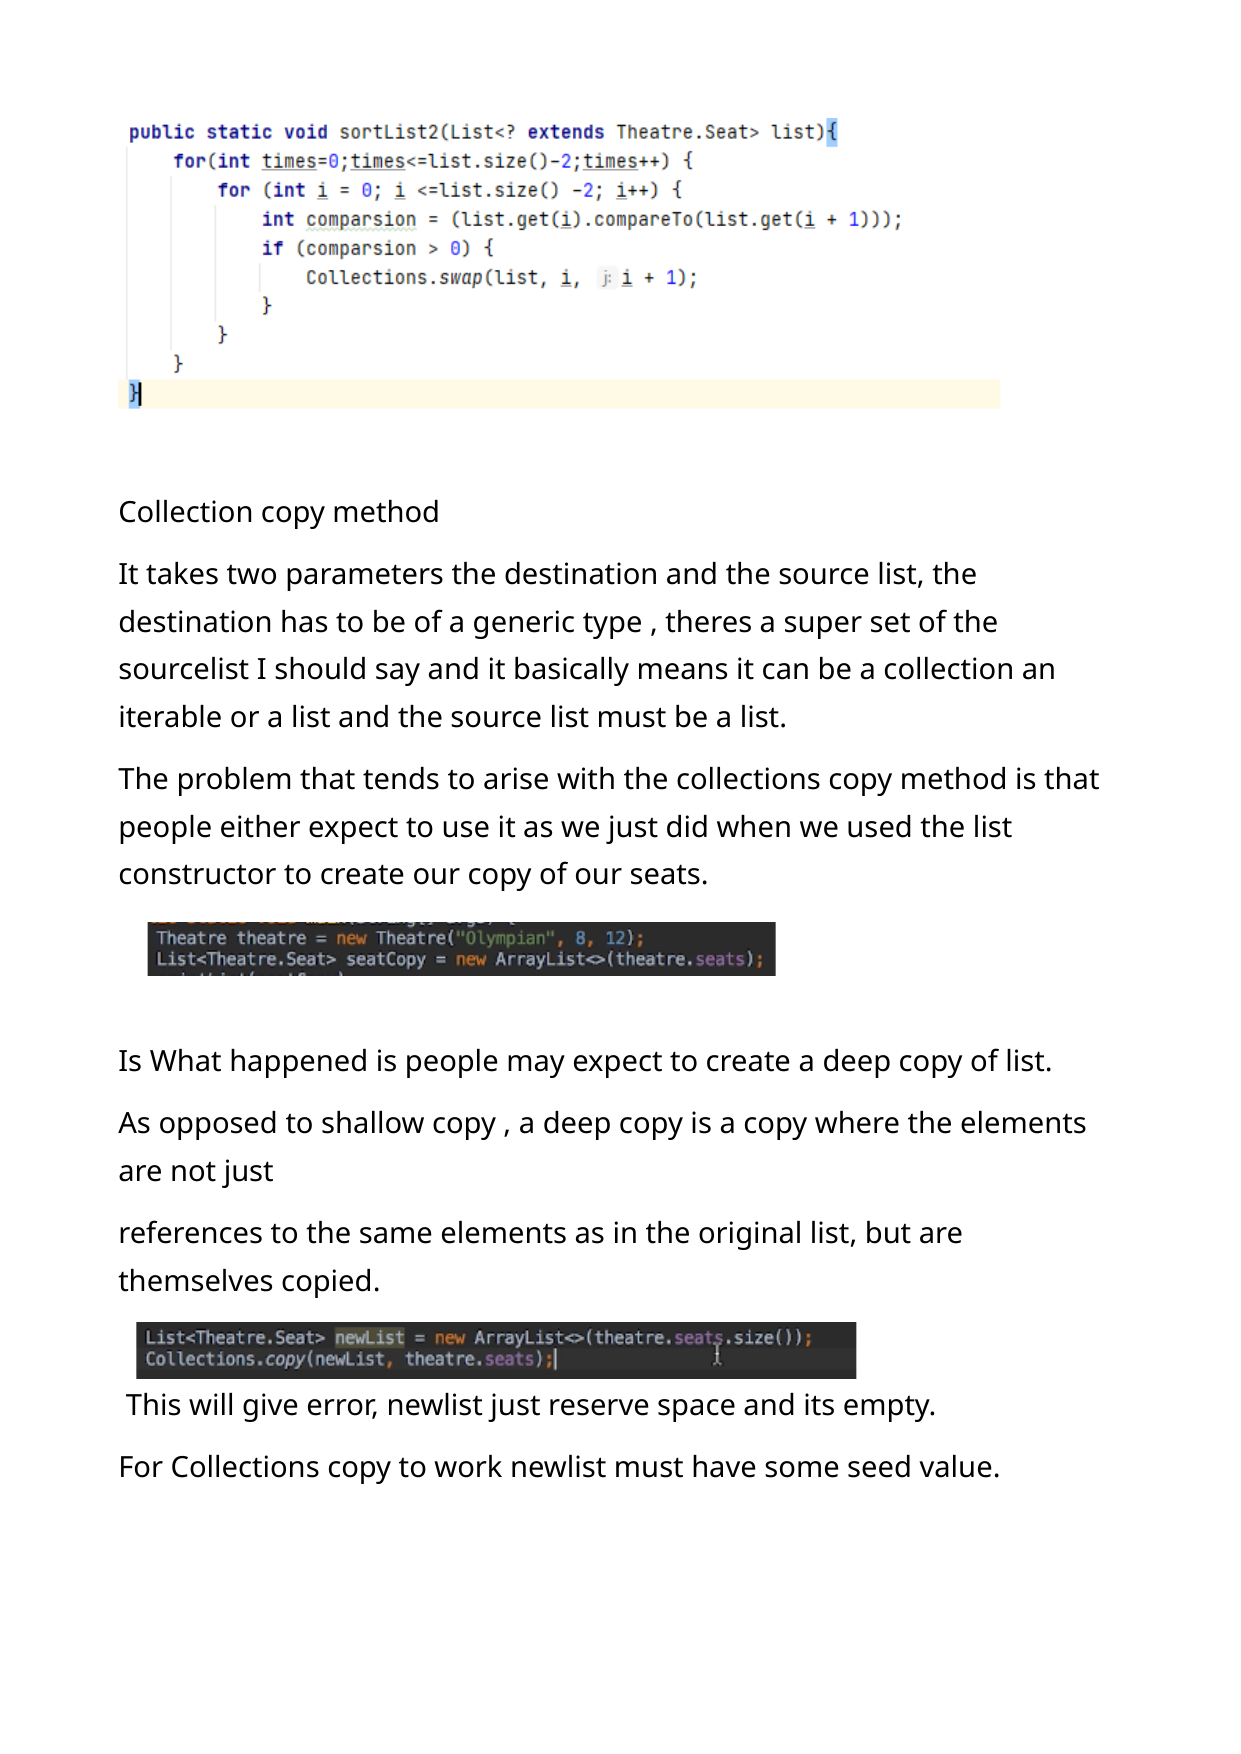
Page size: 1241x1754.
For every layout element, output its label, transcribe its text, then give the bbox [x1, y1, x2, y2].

text Is What happened is people may expect to create a deep copy of list. [118, 1040, 1122, 1080]
picture [136, 1322, 857, 1379]
text Collection copy method [118, 491, 1122, 531]
picture [147, 922, 776, 976]
text As opposed to shallow copy , a deep copy is a copy where the elements are not just [118, 1102, 1122, 1190]
text The problem that tends to arise with the collections copy method is that people either expect to use it as we just did when we used the list constructor to create our copy of our seats. [118, 758, 1122, 893]
text This will give error, newlist just reserve space and its empty. [118, 1384, 1122, 1424]
text It takes two parameters the destination and the source list, the destination has to be of a generic type , theres a super set of the sourcelist I should say and it basically means it can be a collection an iterable or a list and the source list must be a list. [118, 553, 1122, 736]
text references to the same elements as in the original list, but are themselves copied. [118, 1212, 1122, 1299]
picture [118, 118, 1001, 413]
text For Collections copy to work newlist must have some seed value. [118, 1446, 1122, 1486]
